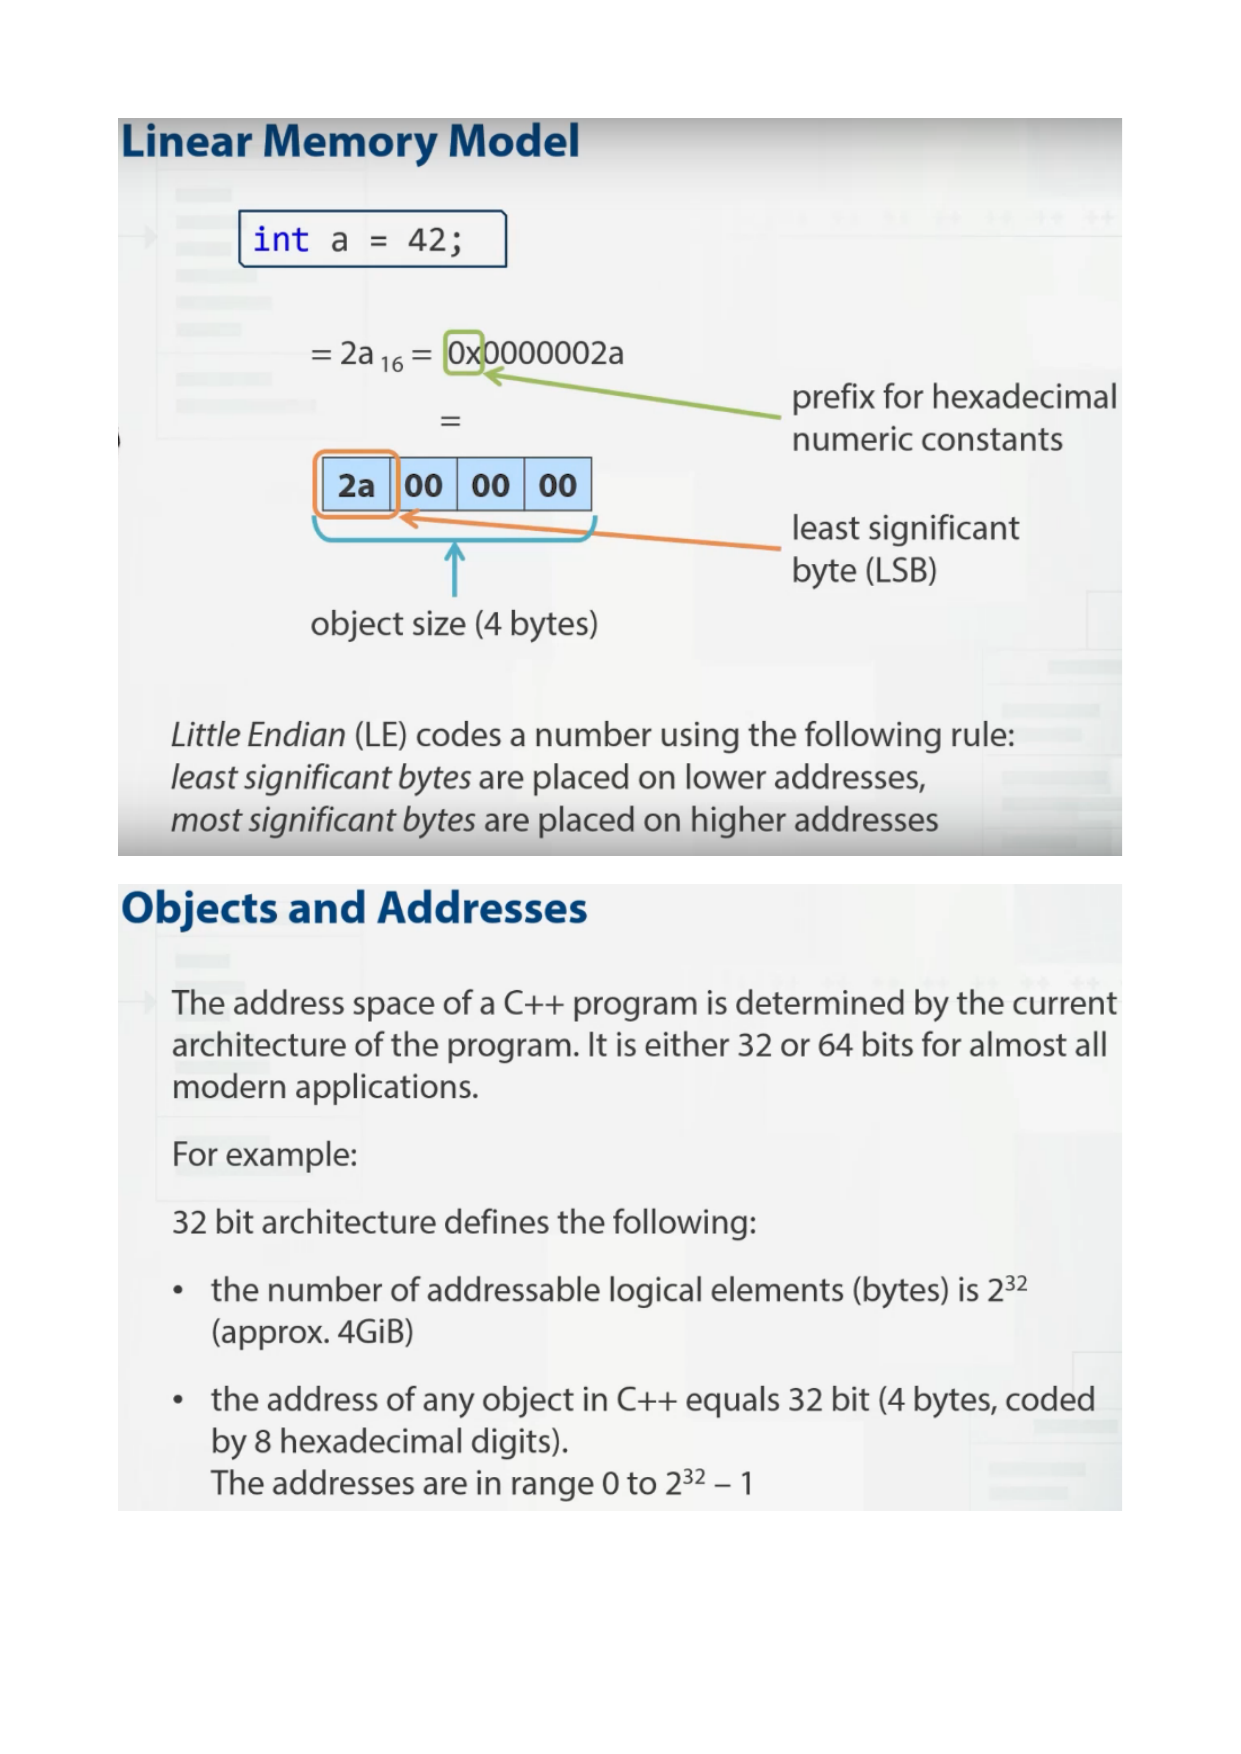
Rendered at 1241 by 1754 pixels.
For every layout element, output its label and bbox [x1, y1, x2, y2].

picture [118, 118, 1123, 856]
picture [118, 884, 1123, 1511]
